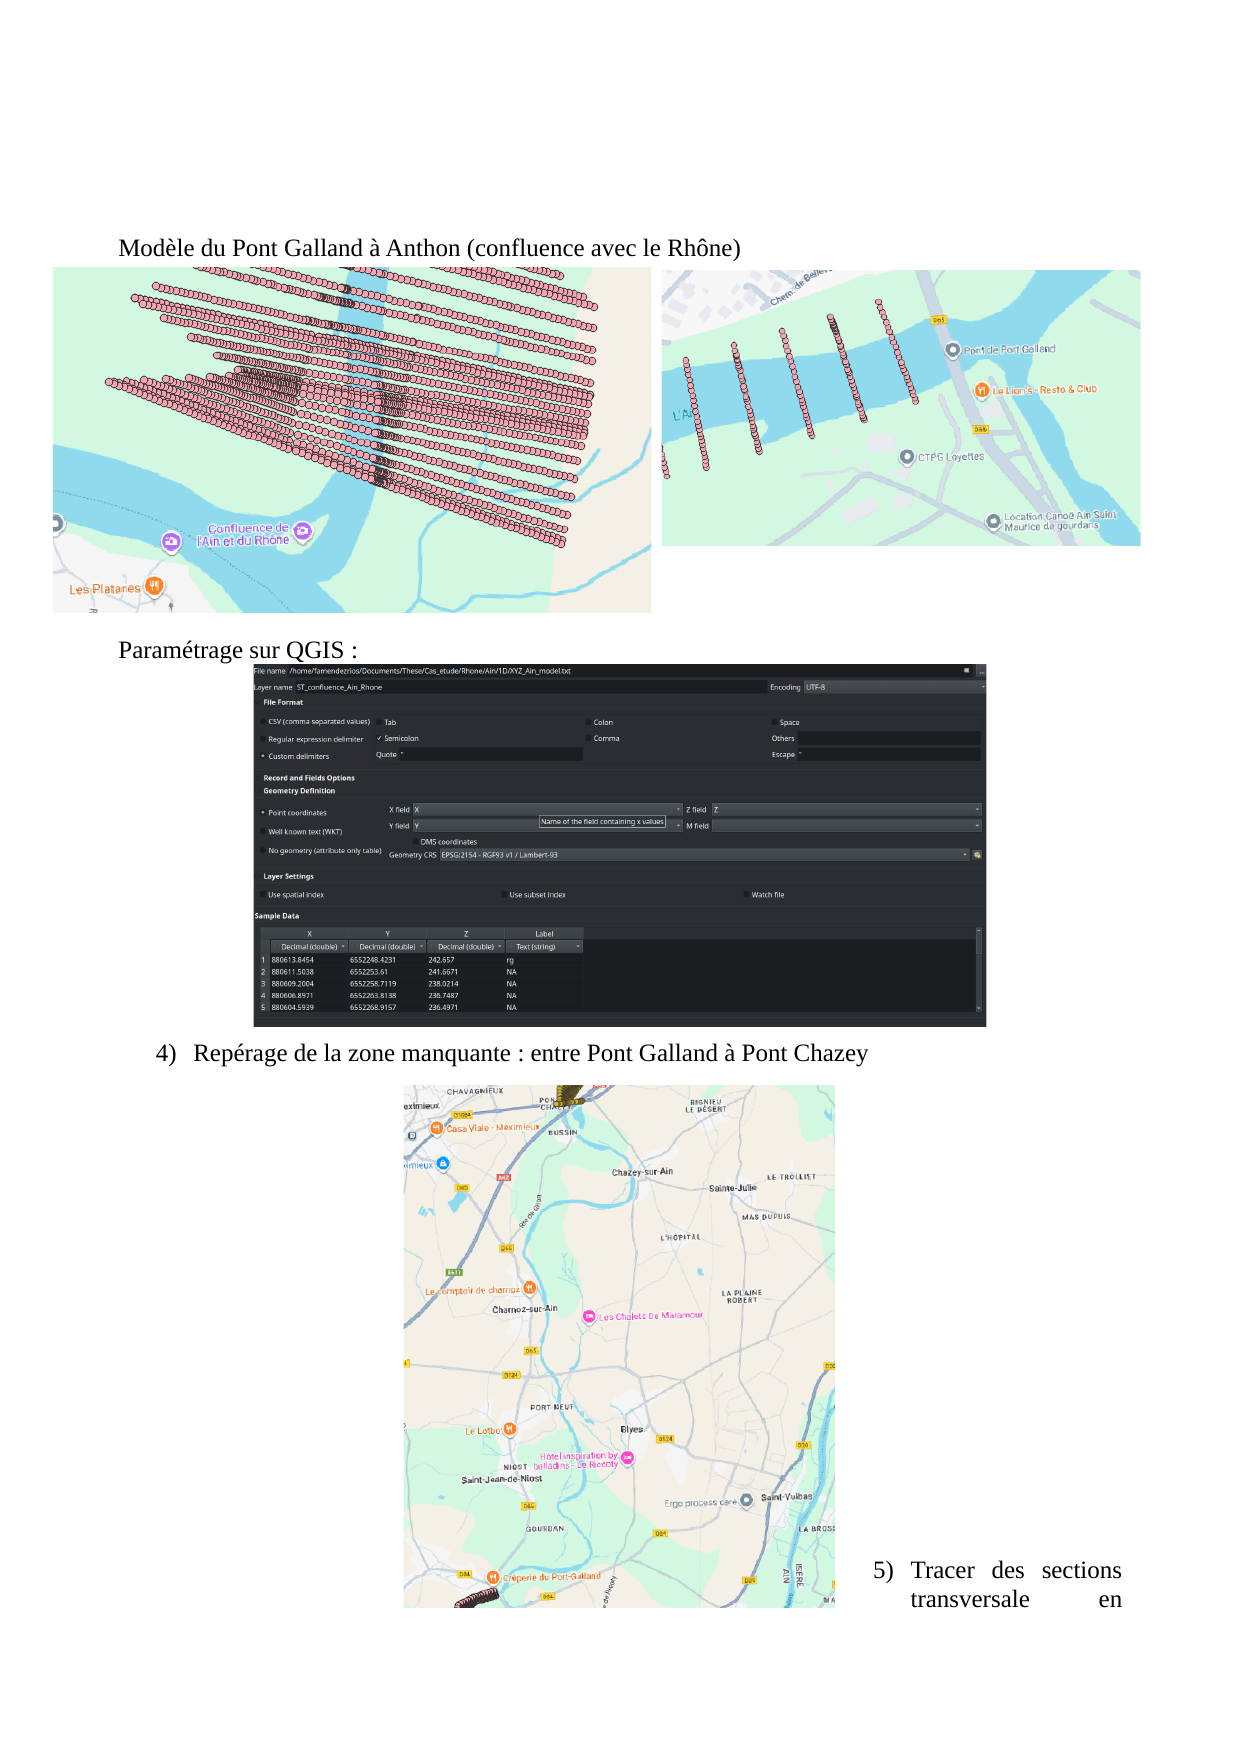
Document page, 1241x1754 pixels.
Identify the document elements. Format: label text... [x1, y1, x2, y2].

text Paramétrage sur QGIS : [118, 636, 1122, 664]
list Tracer des sections transversale en [156, 1556, 1122, 1613]
list Repérage de la zone manquante : entre Pont Galland à Pont Chazey [156, 1038, 1122, 1067]
picture [253, 664, 987, 1027]
picture [661, 270, 1141, 546]
picture [52, 267, 652, 613]
text Modèle du Pont Galland à Anthon (confluence avec le Rhône) [118, 233, 1122, 262]
picture [403, 1085, 836, 1608]
